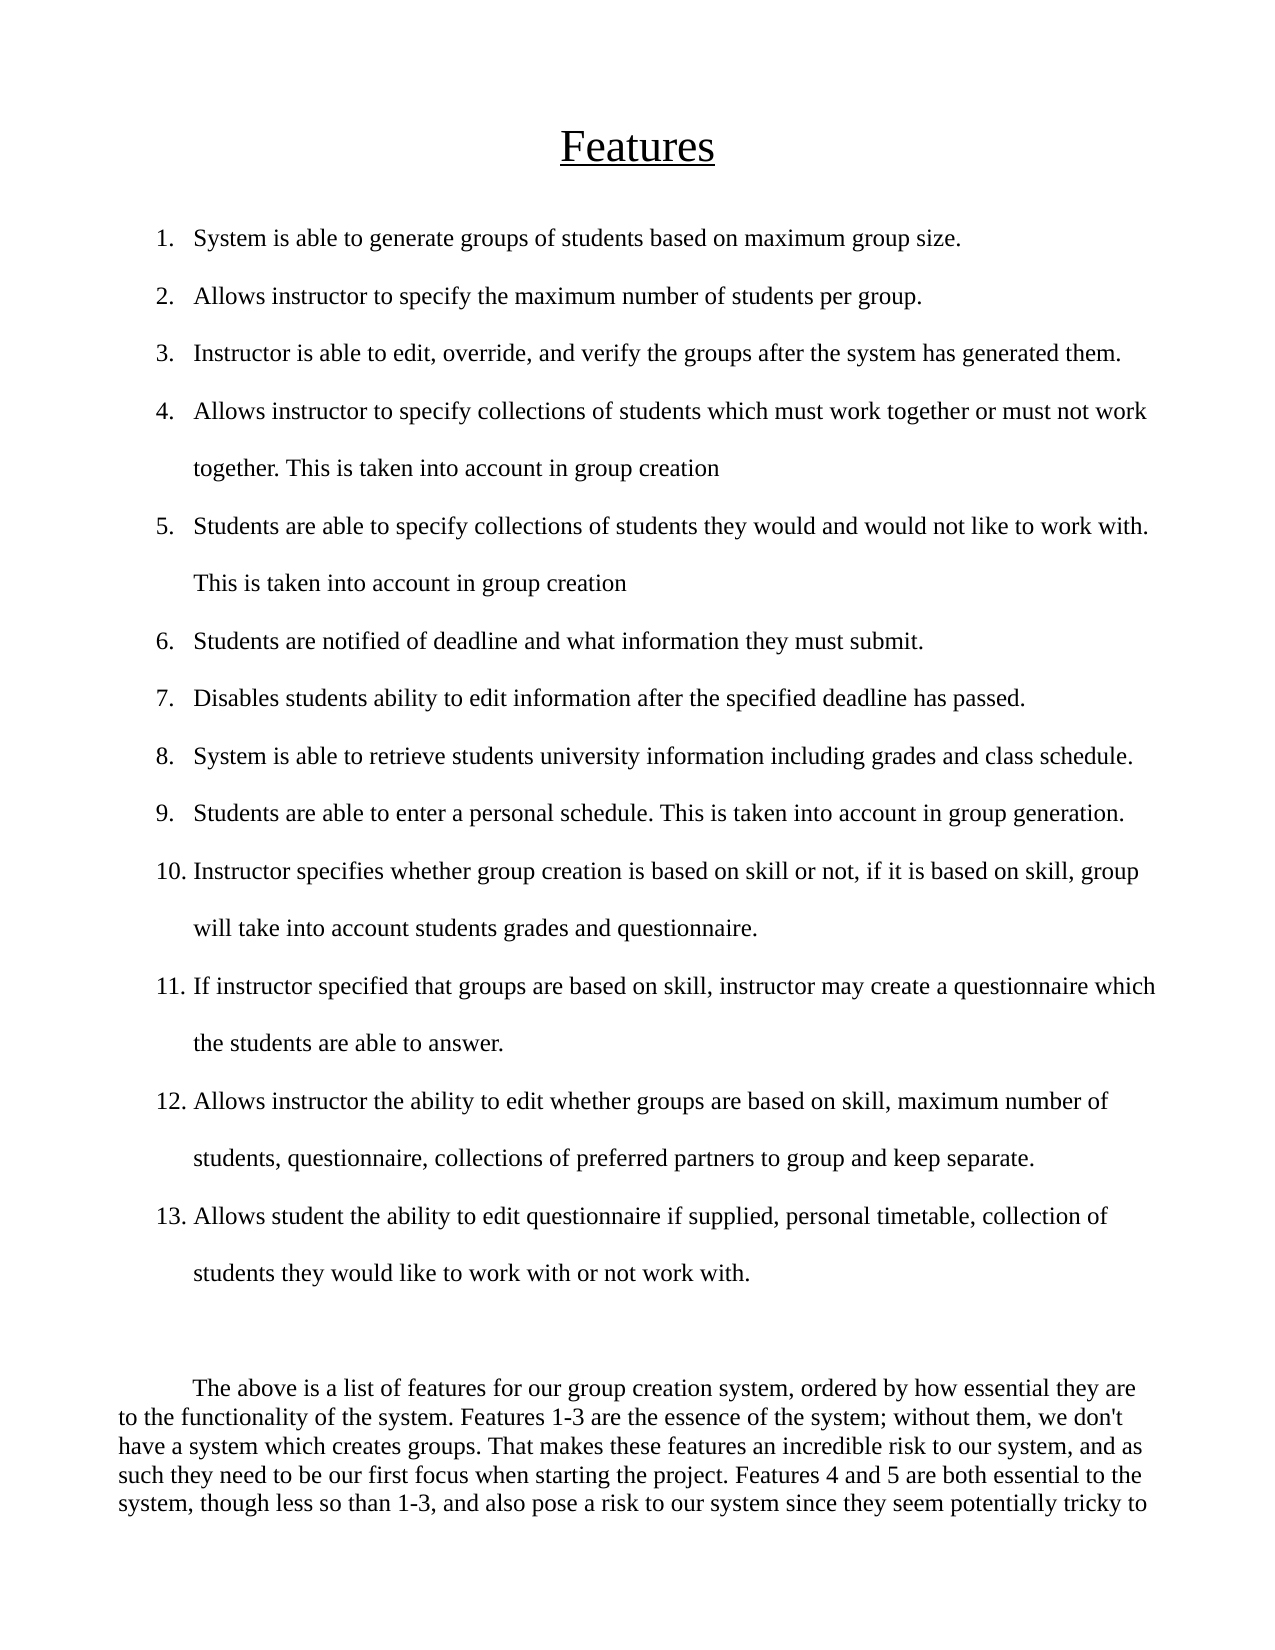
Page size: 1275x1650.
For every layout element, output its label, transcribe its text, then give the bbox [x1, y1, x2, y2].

list Allows instructor to specify collections of students which must work together or must not work together. This is taken into account in group creation [156, 396, 1157, 482]
list System is able to retrieve students university information including grades and class schedule. [156, 741, 1157, 770]
list Students are notified of deadline and what information they must submit. [156, 626, 1157, 655]
list Students are able to enter a personal schedule. This is taken into account in group generation. [156, 798, 1157, 827]
list If instructor specified that groups are based on skill, instructor may create a questionnaire which the students are able to answer. [156, 971, 1157, 1057]
list Disables students ability to edit information after the specified deadline has passed. [156, 683, 1157, 712]
list Allows instructor to specify the maximum number of students per group. [156, 281, 1157, 310]
list Allows instructor the ability to edit whether groups are based on skill, maximum number of students, questionnaire, collections of preferred partners to group and keep separate. [156, 1086, 1157, 1172]
list Allows student the ability to edit questionnaire if supplied, personal timetable, collection of students they would like to work with or not work with. [156, 1201, 1157, 1287]
list Instructor specifies whether group creation is based on skill or not, if it is based on skill, group will take into account students grades and questionnaire. [156, 856, 1157, 942]
list Instructor is able to edit, override, and verify the groups after the system has generated them. [156, 338, 1157, 367]
list Students are able to specify collections of students they would and would not like to work with. This is taken into account in group creation [156, 511, 1157, 597]
text Features [118, 118, 1157, 171]
list System is able to generate groups of students based on maximum group size. [156, 223, 1157, 252]
text The above is a list of features for our group creation system, ordered by how essential they are to the functionality of the system. Features 1-3 are the essence of the system; without them, we don't have a system which creates groups. That makes these features an incredible risk to our system, and as such they need to be our first focus when starting the project. Features 4 and 5 are both essential to the system, though less so than 1-3, and also pose a risk to our system since they seem potentially tricky to [118, 1373, 1157, 1517]
